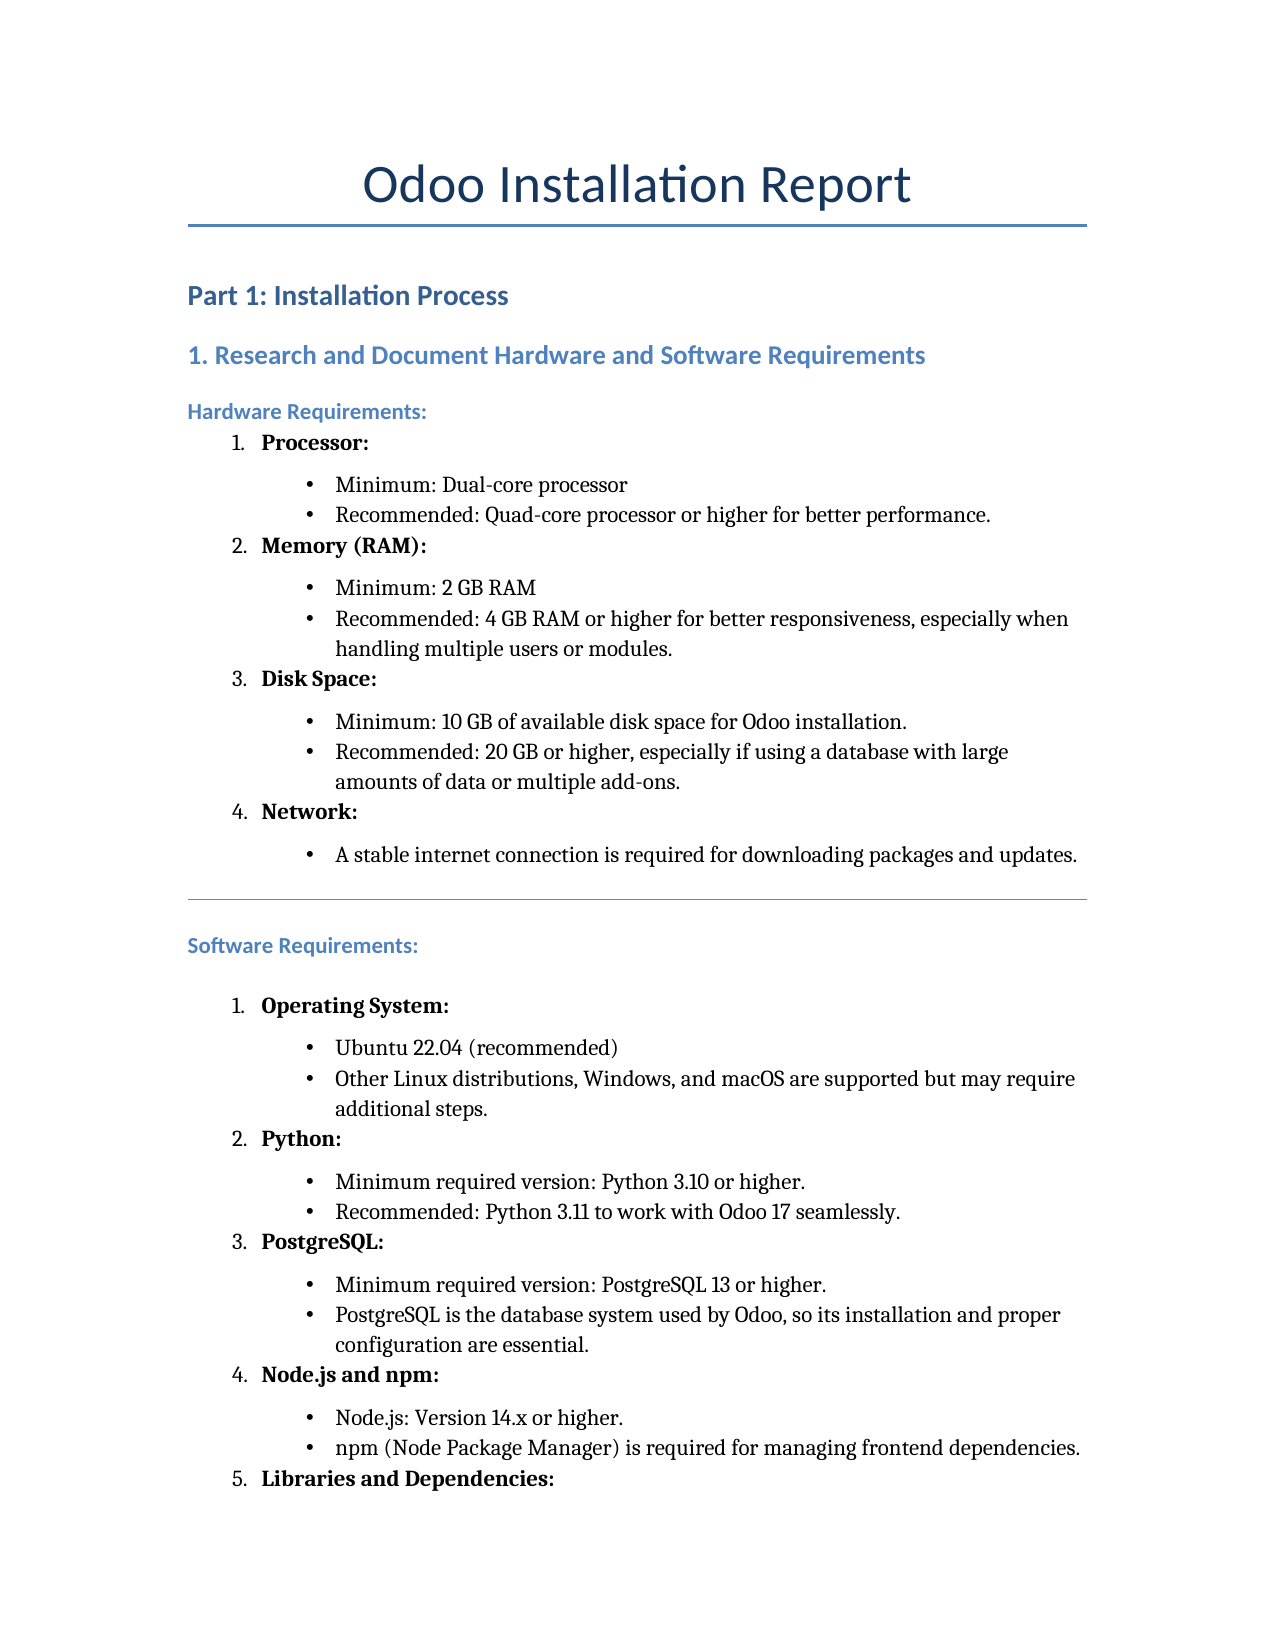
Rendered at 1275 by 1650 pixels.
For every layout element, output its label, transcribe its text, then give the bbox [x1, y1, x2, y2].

subtitle Part 1: Installation Process [187, 277, 1087, 312]
list Network: [232, 799, 1087, 825]
subtitle 1. Research and Document Hardware and Software Requirements [187, 338, 1087, 371]
list Processor: [232, 429, 1087, 456]
list Minimum required version: PostgreSQL 13 or higher. [306, 1272, 1087, 1298]
list Minimum: 2 GB RAM [306, 575, 1087, 601]
subtitle Software Requirements: [187, 931, 1087, 959]
list Node.js: Version 14.x or higher. [306, 1405, 1087, 1431]
list Minimum: Dual-core processor [306, 472, 1087, 498]
list A stable internet connection is required for downloading packages and updates. [306, 842, 1087, 868]
list Disk Space: [232, 666, 1087, 692]
list Ubuntu 22.04 (recommended) [306, 1035, 1087, 1062]
list Recommended: Quad-core processor or higher for better performance. [306, 502, 1087, 528]
list Minimum: 10 GB of available disk space for Odoo installation. [306, 708, 1087, 735]
list Recommended: Python 3.11 to work with Odoo 17 seamlessly. [306, 1199, 1087, 1225]
list Libraries and Dependencies: [232, 1465, 1087, 1492]
subtitle Hardware Requirements: [187, 397, 1087, 425]
title Odoo Installation Report [187, 150, 1087, 227]
list npm (Node Package Manager) is required for managing frontend dependencies. [306, 1435, 1087, 1462]
list Operating System: [232, 992, 1087, 1019]
list Minimum required version: Python 3.10 or higher. [306, 1168, 1087, 1195]
list Memory (RAM): [232, 532, 1087, 559]
list PostgreSQL: [232, 1229, 1087, 1255]
list Other Linux distributions, Windows, and macOS are supported but may require additional steps. [306, 1065, 1087, 1122]
list PostgreSQL is the database system used by Odoo, so its installation and proper configuration are essential. [306, 1302, 1087, 1358]
list Node.js and npm: [232, 1362, 1087, 1389]
list Recommended: 4 GB RAM or higher for better responsiveness, especially when handling multiple users or modules. [306, 605, 1087, 662]
list Python: [232, 1126, 1087, 1152]
list Recommended: 20 GB or higher, especially if using a database with large amounts of data or multiple add-ons. [306, 739, 1087, 795]
